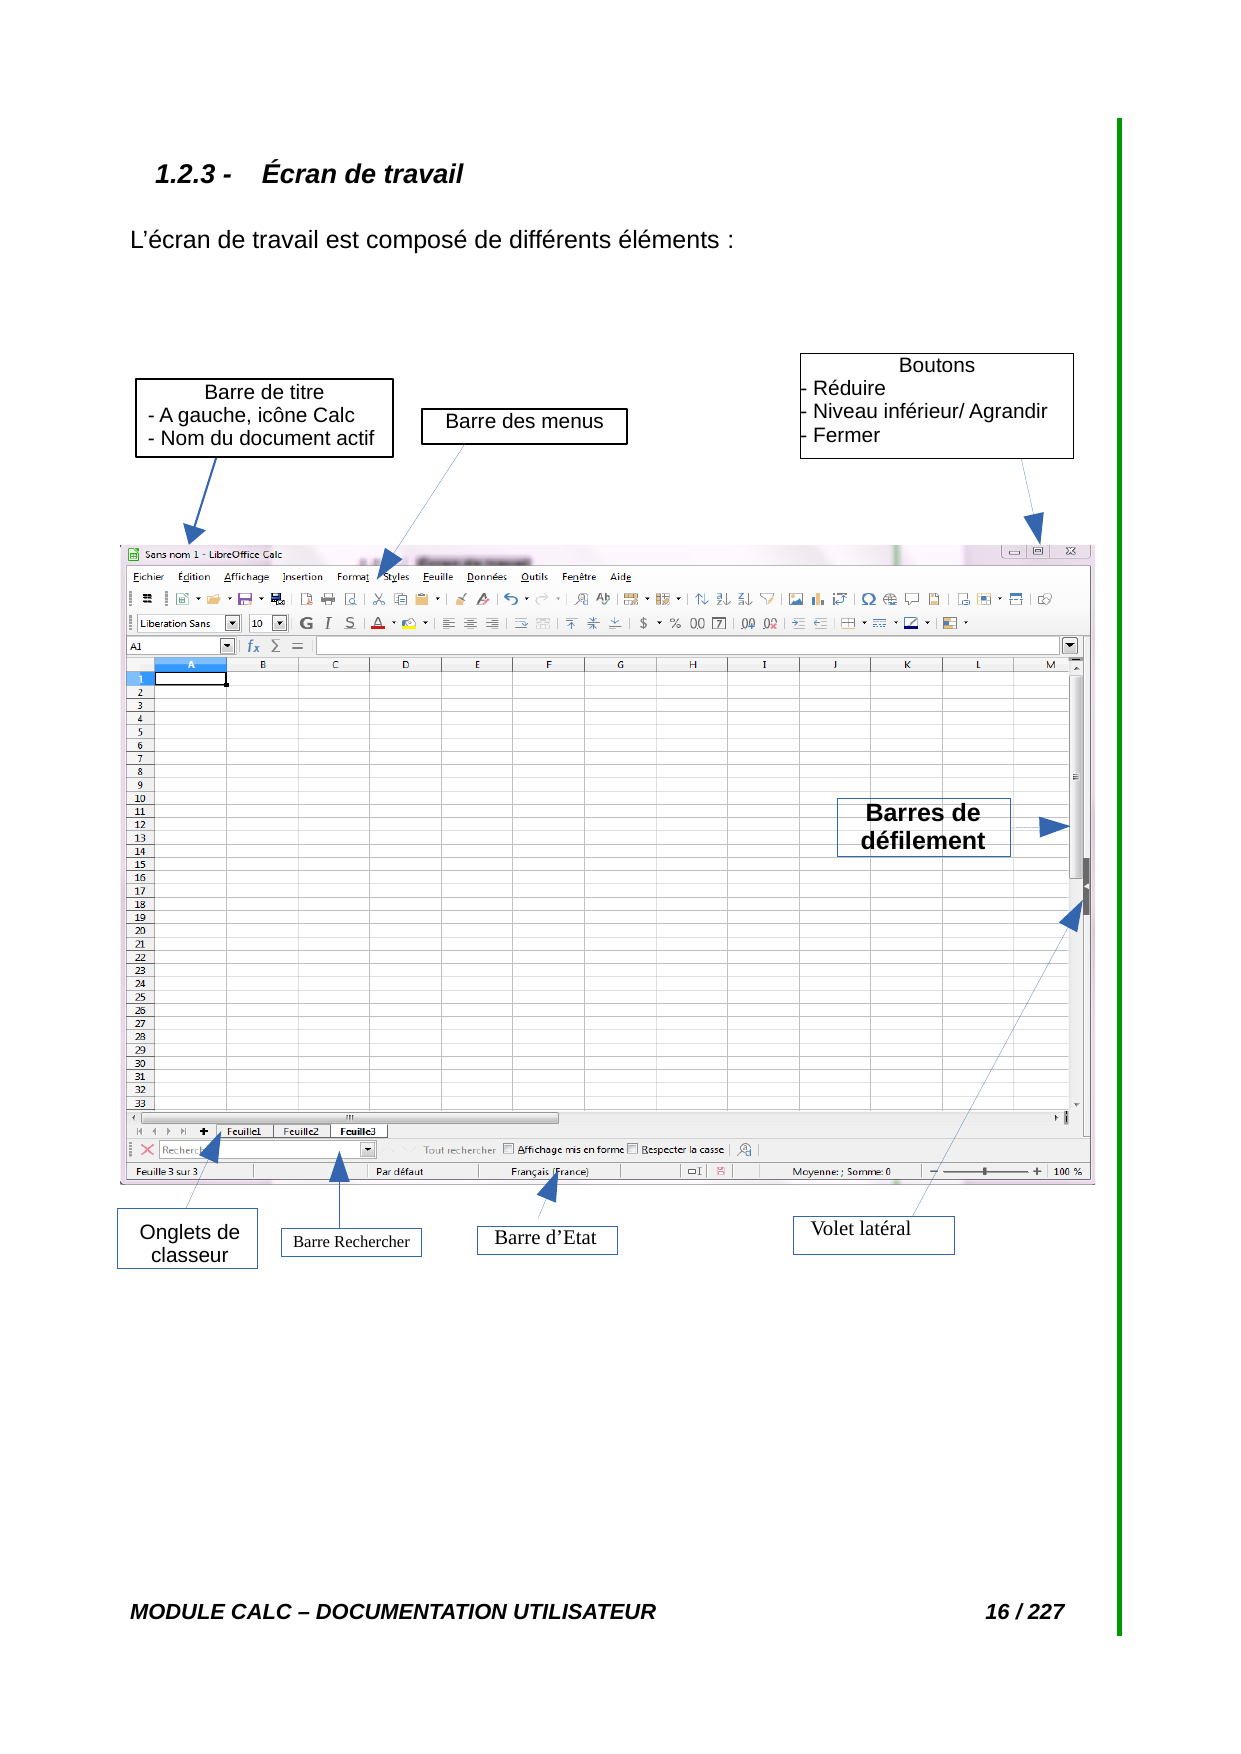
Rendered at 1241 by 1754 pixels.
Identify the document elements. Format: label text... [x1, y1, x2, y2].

subtitle Écran de travail [155, 159, 1105, 190]
picture [120, 545, 1096, 1185]
text L’écran de travail est composé de différents éléments : [130, 226, 1105, 254]
